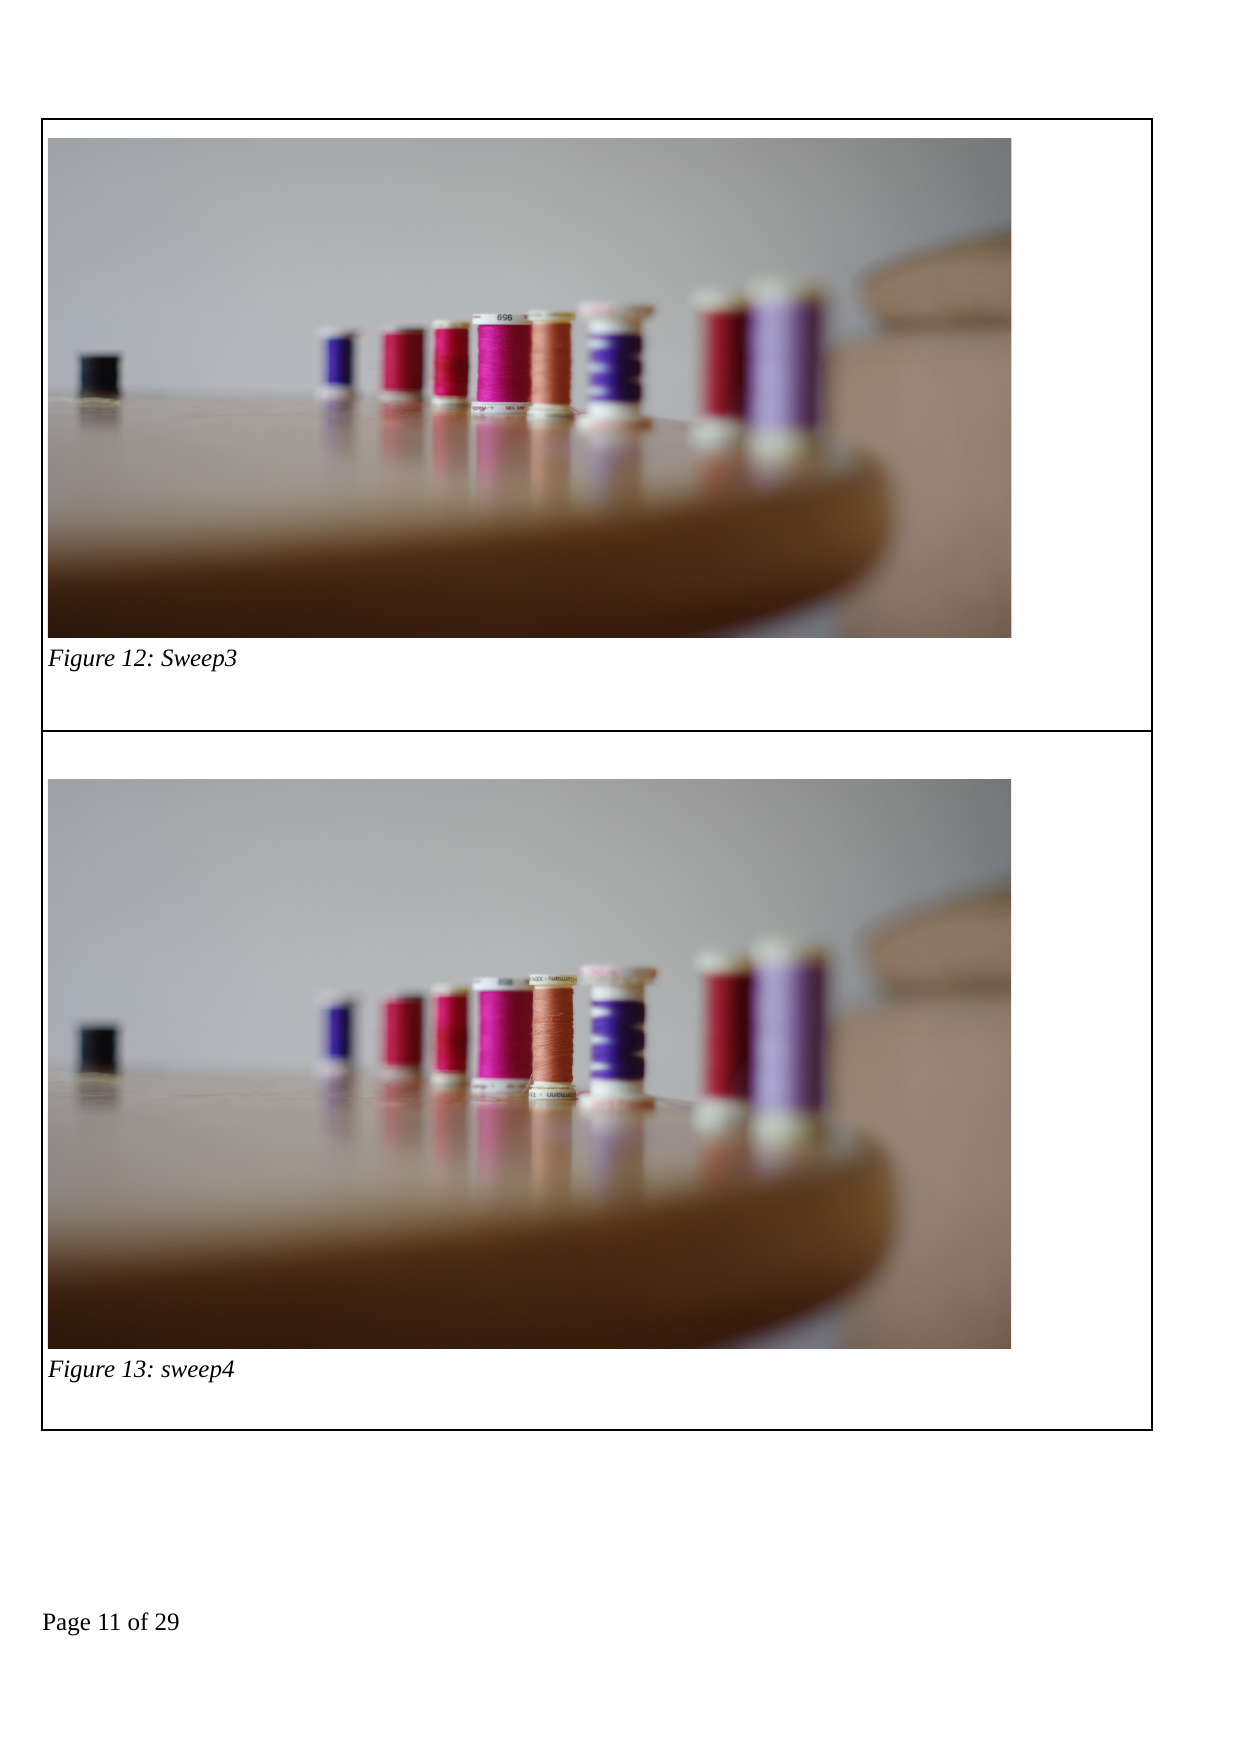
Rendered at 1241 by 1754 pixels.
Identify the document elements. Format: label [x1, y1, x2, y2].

picture [47, 779, 1012, 1349]
table_cell [43, 732, 1151, 1429]
picture [47, 138, 1012, 638]
table_header [43, 120, 1151, 730]
